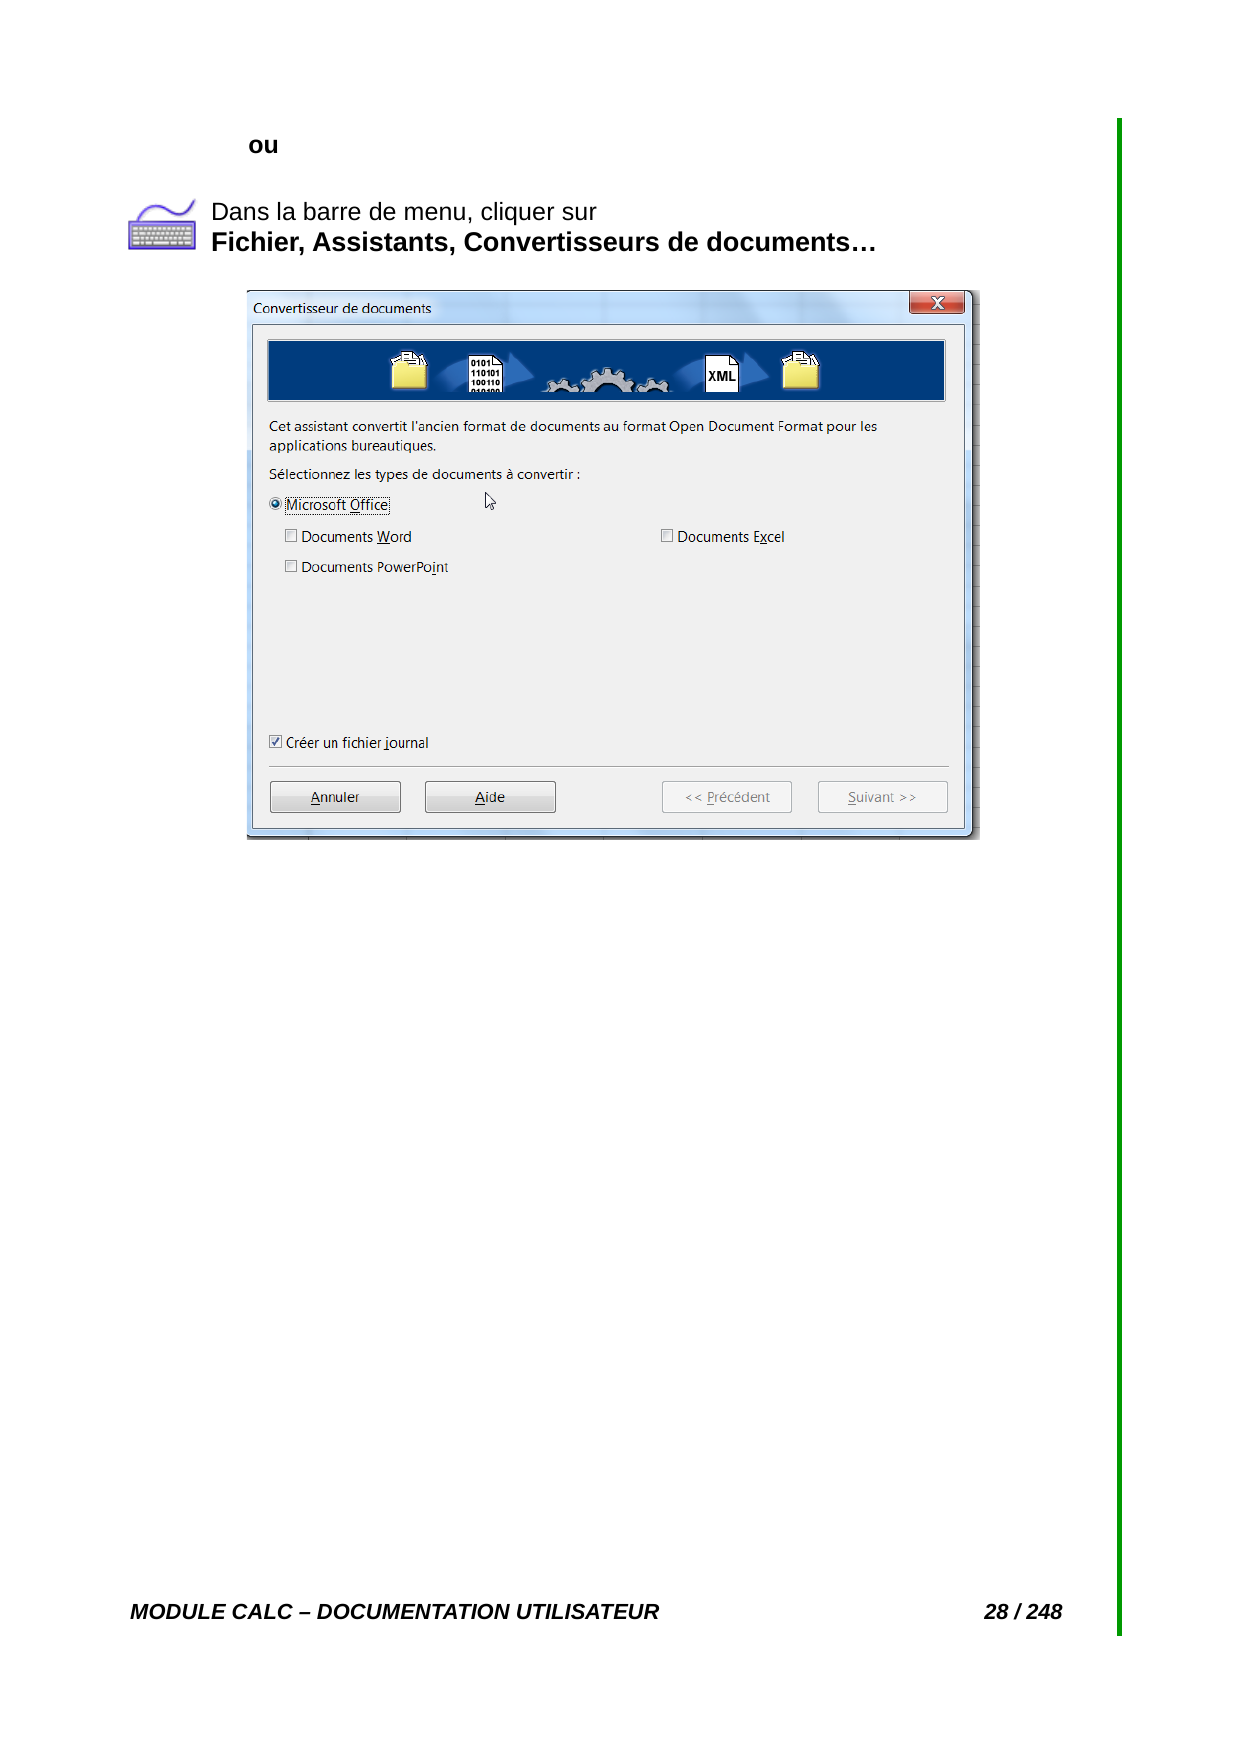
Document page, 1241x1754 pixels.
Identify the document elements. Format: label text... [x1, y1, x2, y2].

text Dans la barre de menu, cliquer sur [199, 197, 1105, 226]
picture [246, 290, 980, 840]
picture [124, 189, 199, 264]
text ou [248, 130, 1105, 159]
text Fichier, Assistants, Convertisseurs de documents… [199, 226, 1105, 257]
